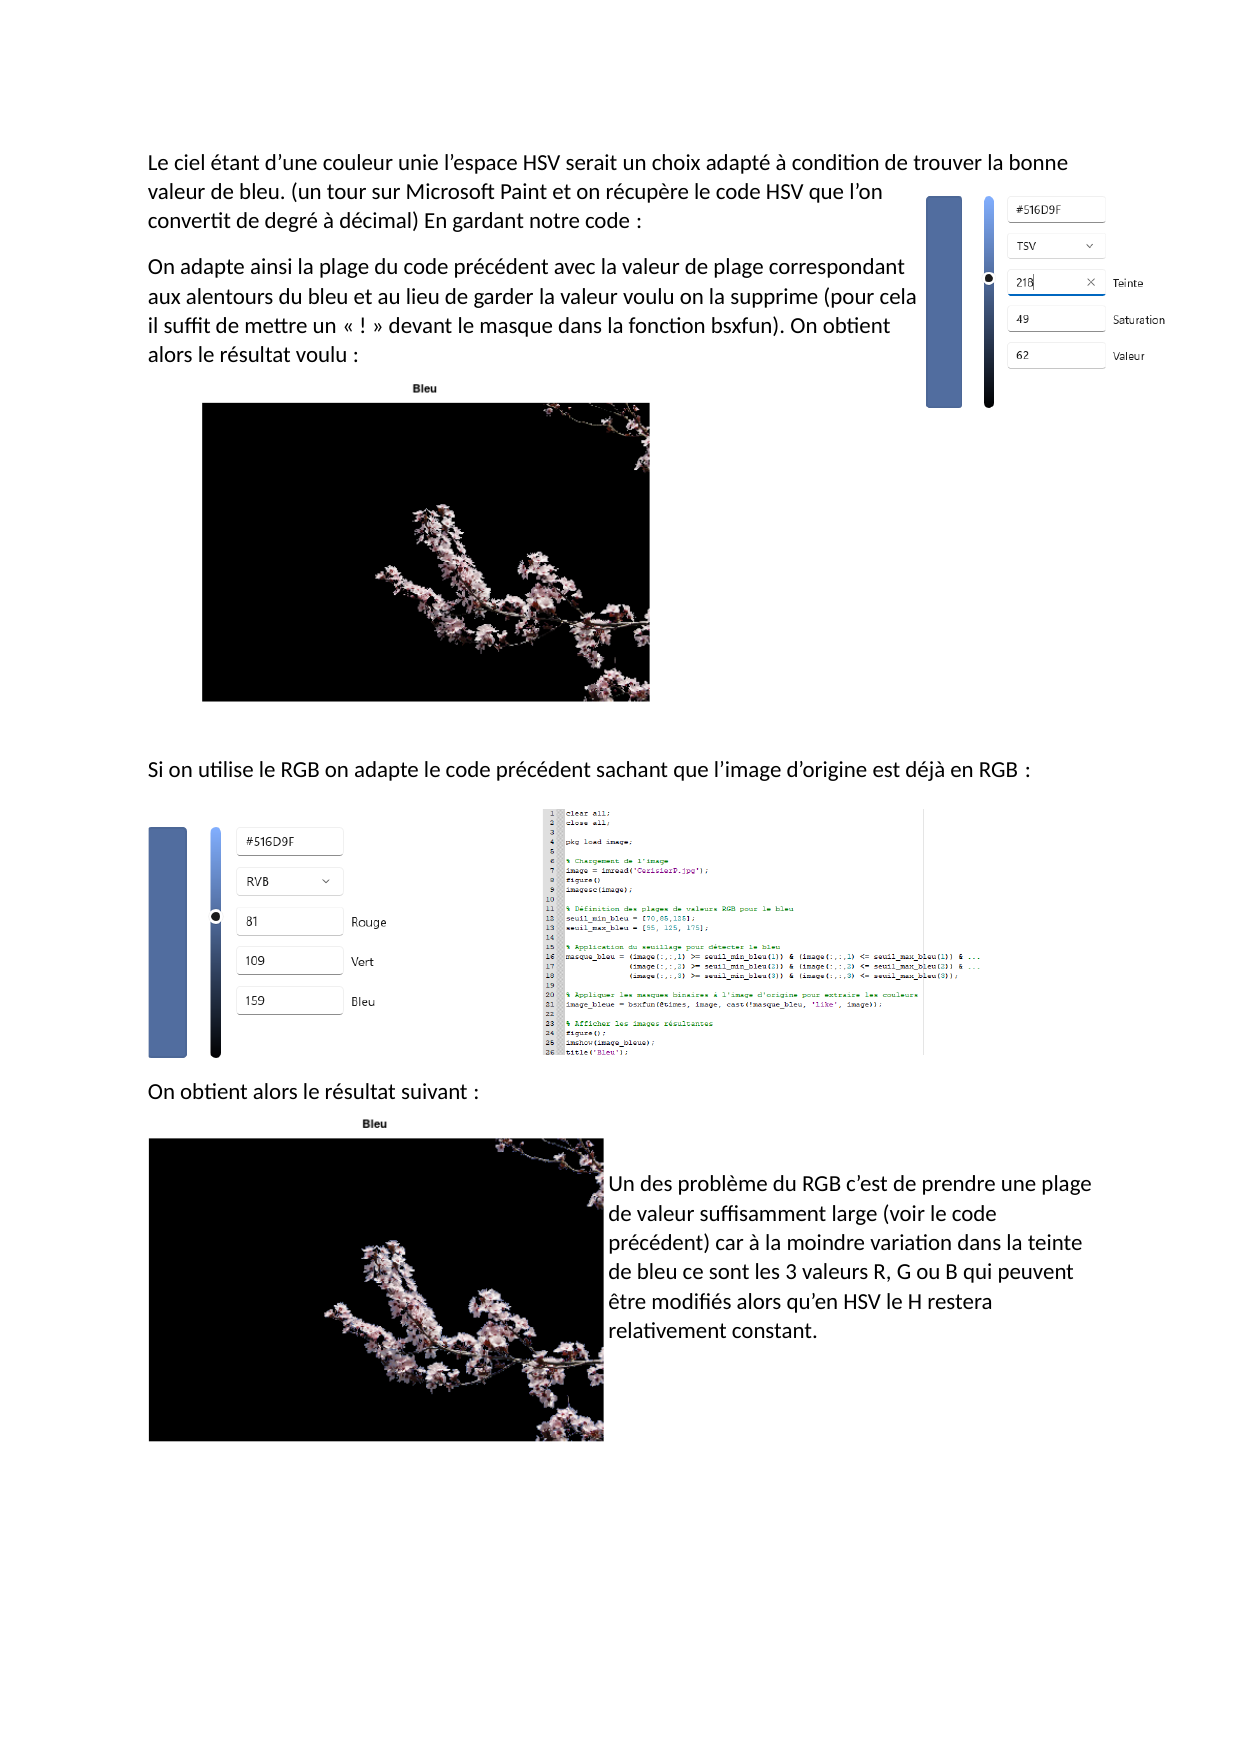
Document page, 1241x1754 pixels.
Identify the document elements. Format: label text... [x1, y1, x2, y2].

text Le ciel étant d’une couleur unie l’espace HSV serait un choix adapté à condition de trouver la bonne valeur de bleu. (un tour sur Microsoft Paint et on récupère le code HSV que l’on convertit de degré à décimal) En gardant notre code : [148, 148, 1093, 234]
text Si on utilise le RGB on adapte le code précédent sachant que l’image d’origine est déjà en RGB : [148, 755, 1093, 783]
text On obtient alors le résultat suivant : [148, 1077, 1093, 1105]
text On adapte ainsi la plage du code précédent avec la valeur de plage correspondant aux alentours du bleu et au lieu de garder la valeur voulu on la supprime (pour cela il suffit de mettre un « ! » devant le masque dans la fonction bsxfun). On obtient alors le résultat voulu : [148, 252, 920, 368]
text Un des problème du RGB c’est de prendre une plage de valeur suffisamment large (voir le code précédent) car à la moindre variation dans la teinte de bleu ce sont les 3 valeurs R, G ou B qui peuvent être modifiés alors qu’en HSV le H restera relativement constant. [609, 1169, 1093, 1344]
